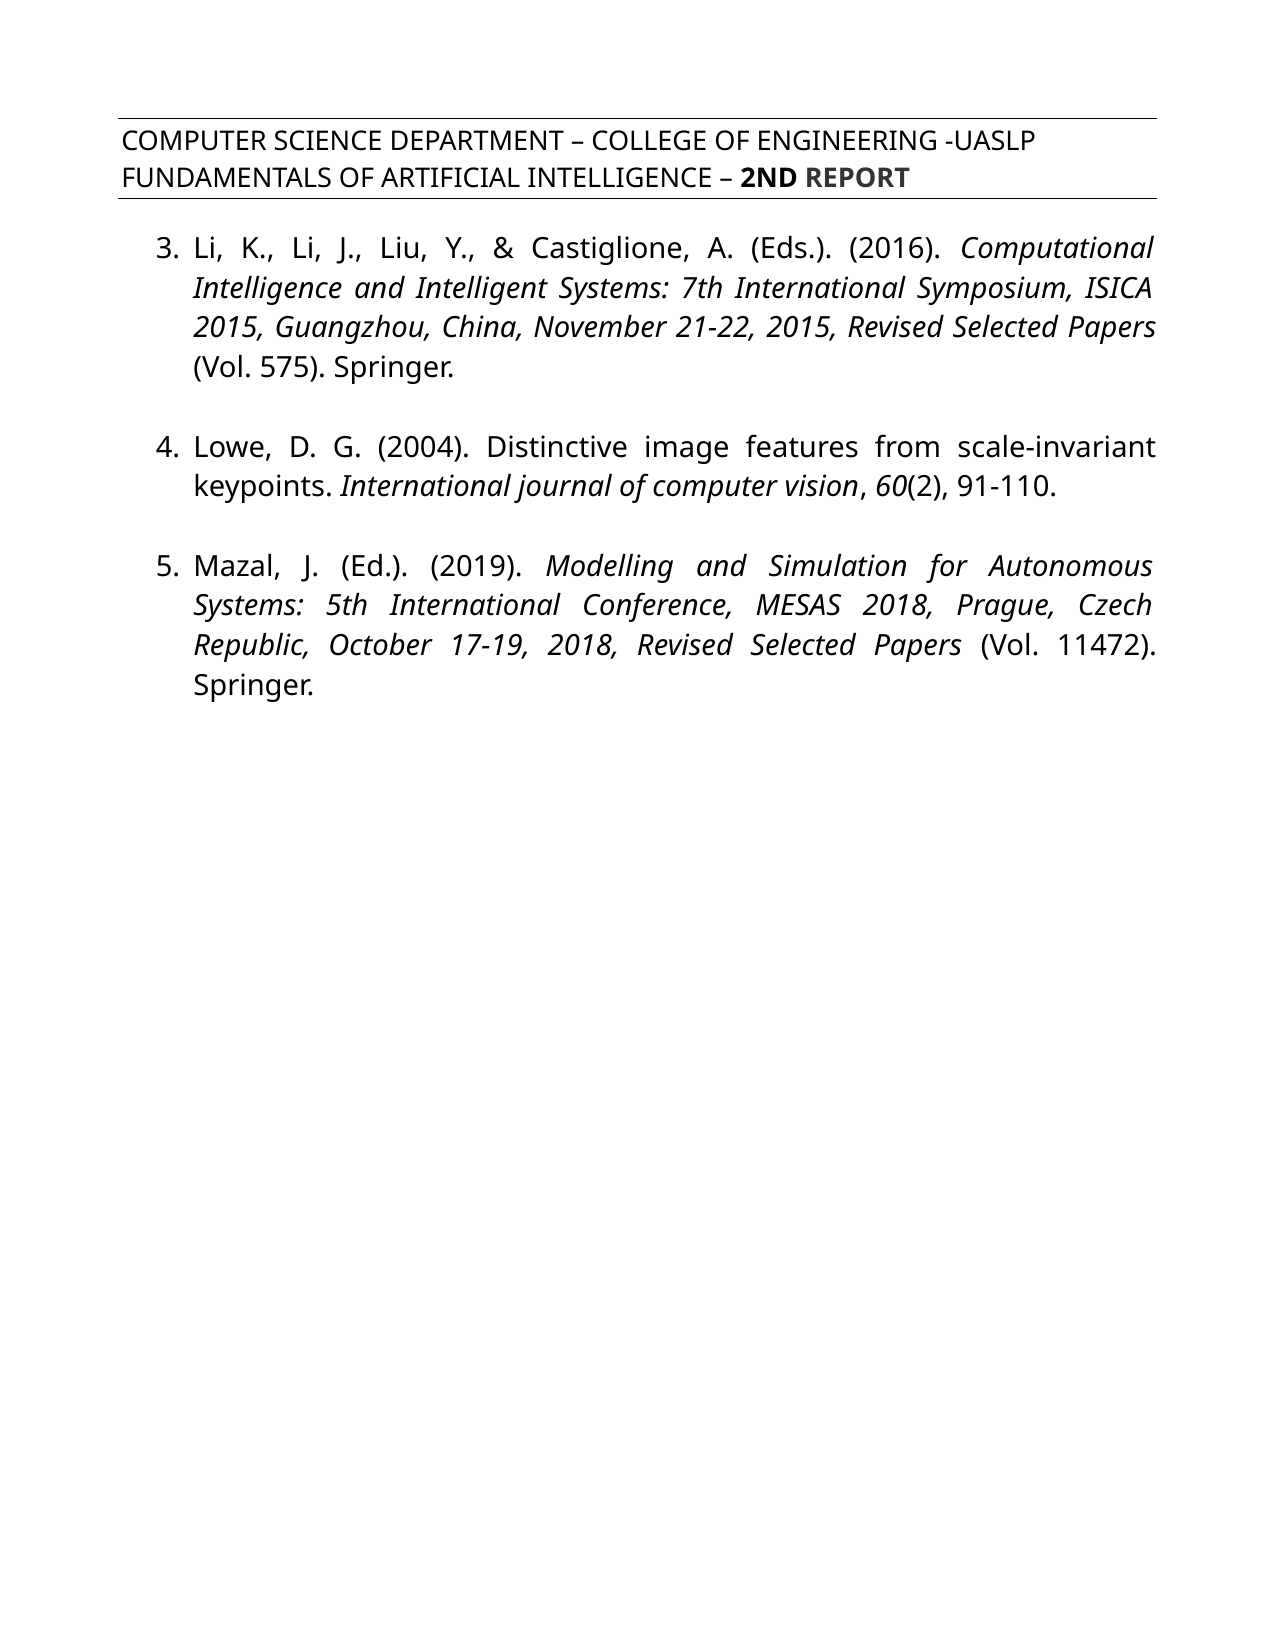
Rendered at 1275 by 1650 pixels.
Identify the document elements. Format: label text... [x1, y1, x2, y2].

list Li, K., Li, J., Liu, Y., & Castiglione, A. (Eds.). (2016). Computational Intelligence and Intelligent Systems: 7th International Symposium, ISICA 2015, Guangzhou, China, November 21-22, 2015, Revised Selected Papers (Vol. 575). Springer. [156, 227, 1157, 386]
list Lowe, D. G. (2004). Distinctive image features from scale-invariant keypoints. International journal of computer vision, 60(2), 91-110. [156, 426, 1157, 505]
list Mazal, J. (Ed.). (2019). Modelling and Simulation for Autonomous Systems: 5th International Conference, MESAS 2018, Prague, Czech Republic, October 17-19, 2018, Revised Selected Papers (Vol. 11472). Springer. [156, 545, 1157, 704]
